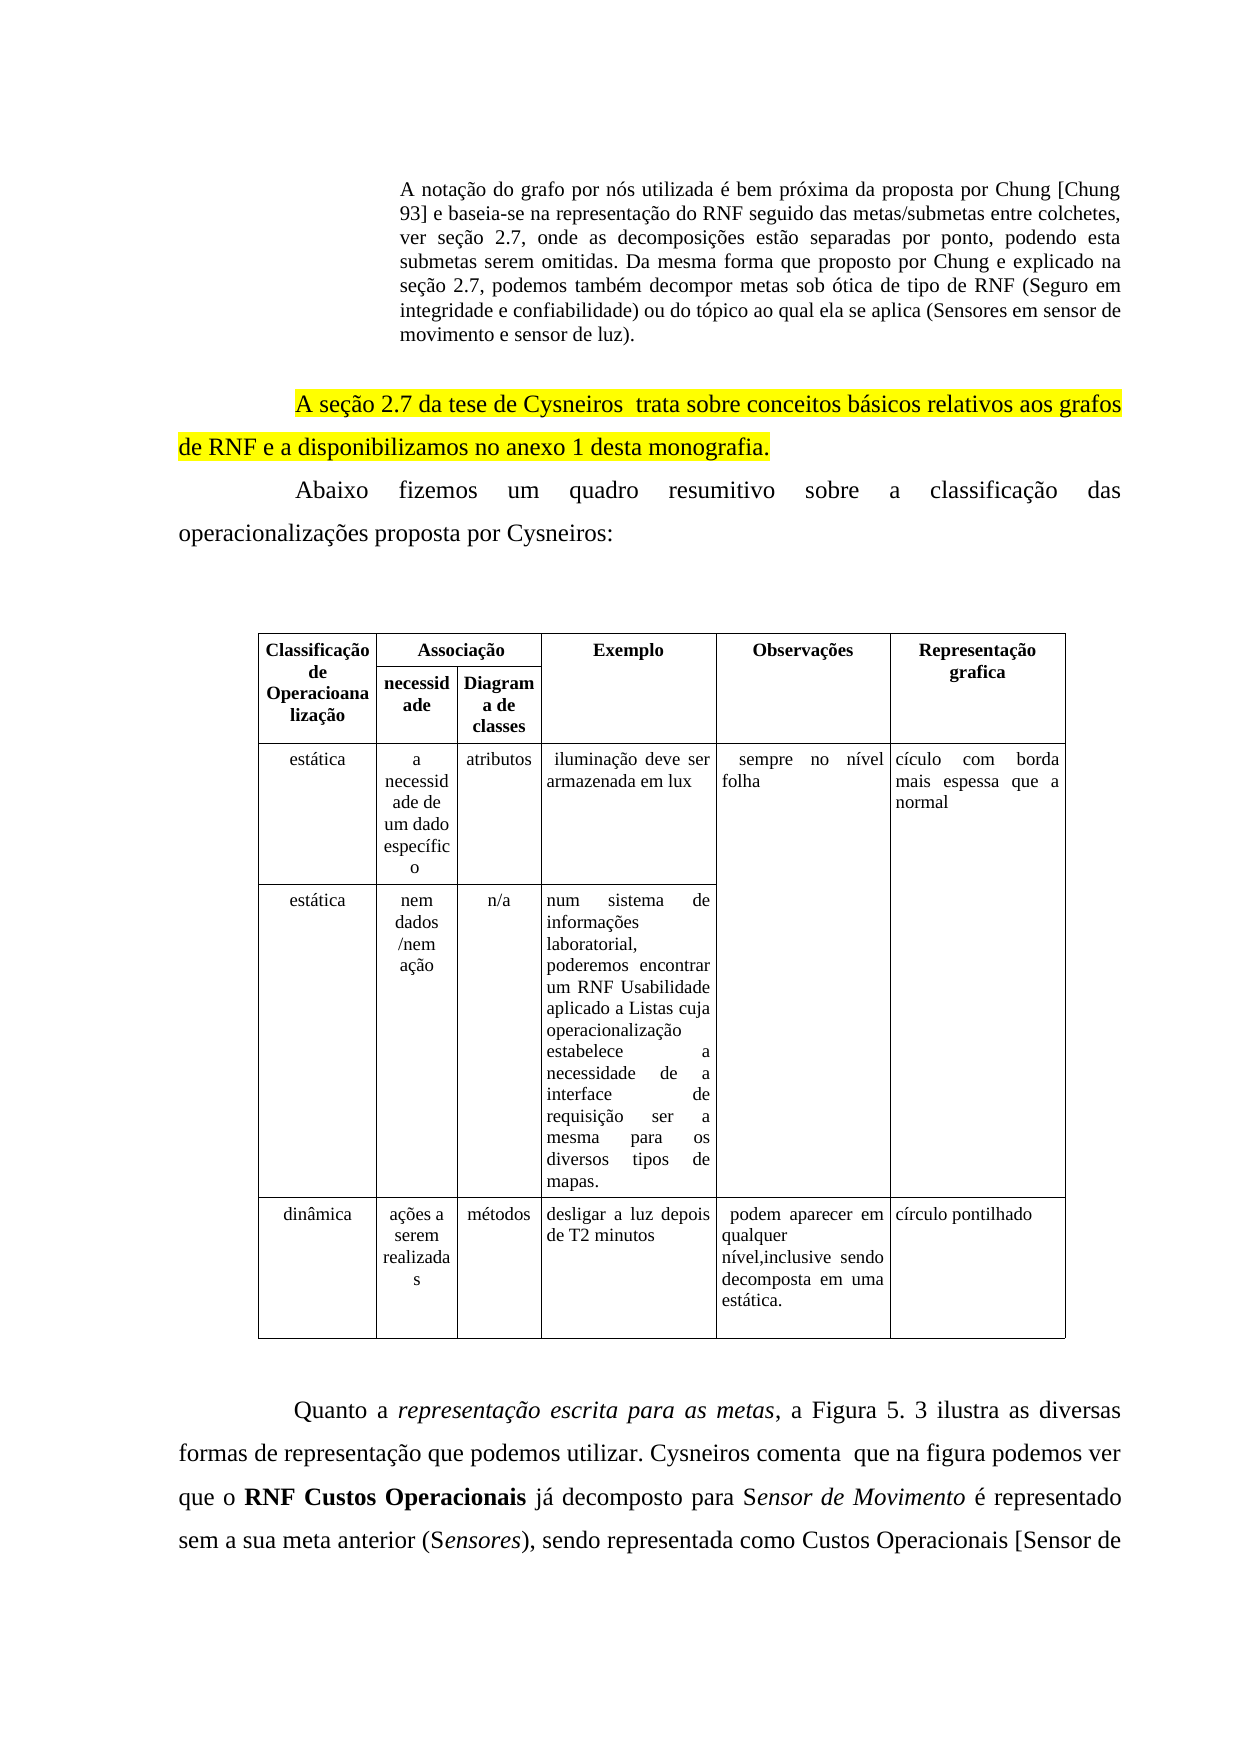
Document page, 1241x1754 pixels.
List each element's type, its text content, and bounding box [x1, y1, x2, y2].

text Abaixo fizemos um quadro resumitivo sobre a classificação das operacionalizações proposta por Cysneiros: [178, 475, 1122, 547]
text Quanto a representação escrita para as metas, a Figura 5. 3 ilustra as diversas formas de representação que podemos utilizar. Cysneiros comenta que na figura podemos ver que o RNF Custos Operacionais já decomposto para Sensor de Movimento é representado sem a sua meta anterior (Sensores), sendo representada como Custos Operacionais [Sensor de [178, 1395, 1122, 1553]
table_cell necessidade [377, 667, 457, 742]
table_cell sempre no nível folha [717, 744, 890, 1197]
table_cell podem aparecer em qualquer nível,inclusive sendo decomposta em uma estática. [717, 1198, 890, 1338]
table_cell Diagrama de classes [458, 667, 541, 742]
table_cell ações a serem realizadas [377, 1198, 457, 1338]
table_cell estática [259, 744, 376, 883]
table_cell atributos [458, 744, 541, 883]
table_cell a necessidade de um dado específico [377, 744, 457, 883]
table_cell iluminação deve ser armazenada em lux [542, 744, 716, 883]
table_cell num sistema de informações laboratorial, poderemos encontrar um RNF Usabilidade aplicado a Listas cuja operacionalização estabelece a necessidade de a interface de requisição ser a mesma para os diversos tipos de mapas. [542, 885, 716, 1197]
table_cell nem dados /nem ação [377, 885, 457, 1197]
table_cell n/a [458, 885, 541, 1197]
table_header Classificação de Operacioanalização [259, 634, 376, 742]
table_cell estática [259, 885, 376, 1197]
table_cell círculo pontilhado [891, 1198, 1065, 1338]
table_cell desligar a luz depois de T2 minutos [542, 1198, 716, 1338]
table_cell métodos [458, 1198, 541, 1338]
text A seção 2.7 da tese de Cysneiros trata sobre conceitos básicos relativos aos grafos de RNF e a disponibilizamos no anexo 1 desta monografia. [178, 389, 1122, 461]
table_header Representação grafica [891, 634, 1065, 742]
table_cell dinâmica [259, 1198, 376, 1338]
table_header Exemplo [542, 634, 716, 742]
table_cell cículo com borda mais espessa que a normal [891, 744, 1065, 1197]
table_header Associação [377, 634, 541, 666]
text A notação do grafo por nós utilizada é bem próxima da proposta por Chung [Chung 93] e baseia-se na representação do RNF seguido das metas/submetas entre colchetes, ver seção 2.7, onde as decomposições estão separadas por ponto, podendo esta submetas serem omitidas. Da mesma forma que proposto por Chung e explicado na seção 2.7, podemos também decompor metas sob ótica de tipo de RNF (Seguro em integridade e confiabilidade) ou do tópico ao qual ela se aplica (Sensores em sensor de movimento e sensor de luz). [399, 177, 1122, 346]
table_header Observações [717, 634, 890, 742]
